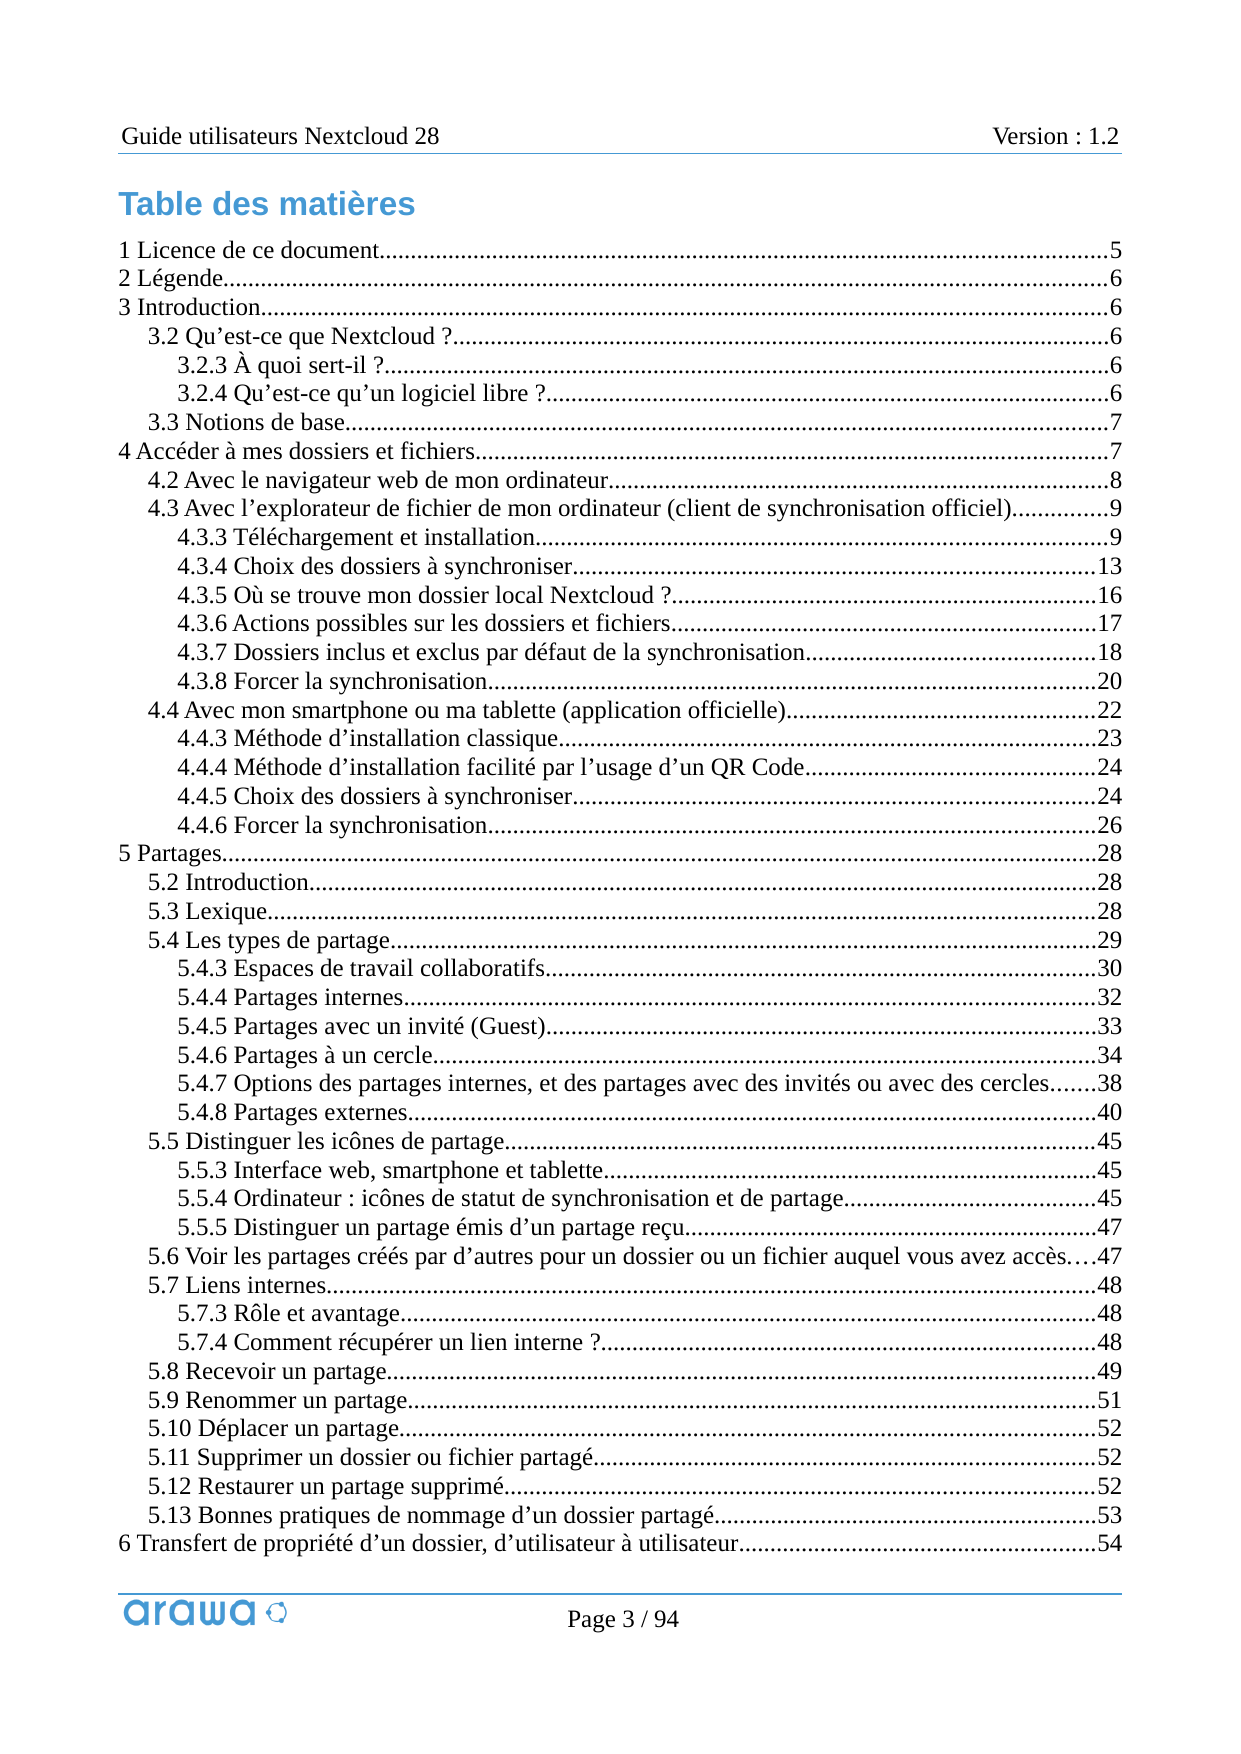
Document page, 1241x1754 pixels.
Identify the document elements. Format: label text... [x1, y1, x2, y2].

text 4.3 Avec l’explorateur de fichier de mon ordinateur (client de synchronisation officiel) 9 [148, 493, 1122, 522]
text 4 Accéder à mes dossiers et fichiers 7 [118, 436, 1122, 465]
text 4.3.8 Forcer la synchronisation 20 [177, 666, 1122, 695]
text 5.4.6 Partages à un cercle 34 [177, 1040, 1122, 1068]
text 3.2.4 Qu’est-ce qu’un logiciel libre ? 6 [177, 378, 1122, 407]
text 5.4 Les types de partage 29 [148, 925, 1122, 953]
text 5.13 Bonnes pratiques de nommage d’un dossier partagé 53 [148, 1500, 1122, 1528]
text 4.4 Avec mon smartphone ou ma tablette (application officielle) 22 [148, 695, 1122, 723]
text 4.4.6 Forcer la synchronisation 26 [177, 810, 1122, 838]
text 5.5.3 Interface web, smartphone et tablette 45 [177, 1155, 1122, 1183]
text 5.7.4 Comment récupérer un lien interne ? 48 [177, 1327, 1122, 1356]
text 3.3 Notions de base 7 [148, 407, 1122, 436]
text 5.2 Introduction 28 [148, 867, 1122, 896]
subtitle Table des matières [118, 184, 1122, 222]
text 5 Partages 28 [118, 838, 1122, 867]
text 5.4.7 Options des partages internes, et des partages avec des invités ou avec des cercles 38 [177, 1068, 1122, 1097]
text 5.5.5 Distinguer un partage émis d’un partage reçu 47 [177, 1212, 1122, 1241]
text 5.5.4 Ordinateur : icônes de statut de synchronisation et de partage 45 [177, 1183, 1122, 1212]
text 5.7.3 Rôle et avantage 48 [177, 1298, 1122, 1327]
text 3.2.3 À quoi sert-il ? 6 [177, 350, 1122, 378]
text 5.9 Renommer un partage 51 [148, 1385, 1122, 1413]
text 6 Transfert de propriété d’un dossier, d’utilisateur à utilisateur 54 [118, 1528, 1122, 1557]
text 5.7 Liens internes 48 [148, 1270, 1122, 1298]
text 5.3 Lexique 28 [148, 896, 1122, 925]
text 4.3.3 Téléchargement et installation 9 [177, 522, 1122, 551]
text 4.3.6 Actions possibles sur les dossiers et fichiers 17 [177, 608, 1122, 637]
text 4.2 Avec le navigateur web de mon ordinateur 8 [148, 465, 1122, 493]
text 4.4.3 Méthode d’installation classique 23 [177, 723, 1122, 752]
text 4.4.5 Choix des dossiers à synchroniser 24 [177, 781, 1122, 810]
text 4.3.4 Choix des dossiers à synchroniser 13 [177, 551, 1122, 580]
text 3 Introduction 6 [118, 292, 1122, 321]
text 5.10 Déplacer un partage 52 [148, 1413, 1122, 1442]
text 5.4.3 Espaces de travail collaboratifs 30 [177, 953, 1122, 982]
text 4.3.5 Où se trouve mon dossier local Nextcloud ? 16 [177, 580, 1122, 608]
text 5.6 Voir les partages créés par d’autres pour un dossier ou un fichier auquel vous avez accès 47 [148, 1241, 1122, 1270]
text 1 Licence de ce document 5 [118, 235, 1122, 263]
text 4.4.4 Méthode d’installation facilité par l’usage d’un QR Code 24 [177, 752, 1122, 781]
text 5.12 Restaurer un partage supprimé 52 [148, 1471, 1122, 1500]
text 5.4.4 Partages internes 32 [177, 982, 1122, 1011]
text 2 Légende 6 [118, 263, 1122, 292]
text 5.4.5 Partages avec un invité (Guest) 33 [177, 1011, 1122, 1040]
picture [121, 1597, 290, 1628]
text 5.11 Supprimer un dossier ou fichier partagé 52 [148, 1442, 1122, 1471]
text 3.2 Qu’est-ce que Nextcloud ? 6 [148, 321, 1122, 350]
text 5.8 Recevoir un partage 49 [148, 1356, 1122, 1385]
text 4.3.7 Dossiers inclus et exclus par défaut de la synchronisation 18 [177, 637, 1122, 666]
text 5.4.8 Partages externes 40 [177, 1097, 1122, 1126]
text 5.5 Distinguer les icônes de partage 45 [148, 1126, 1122, 1155]
